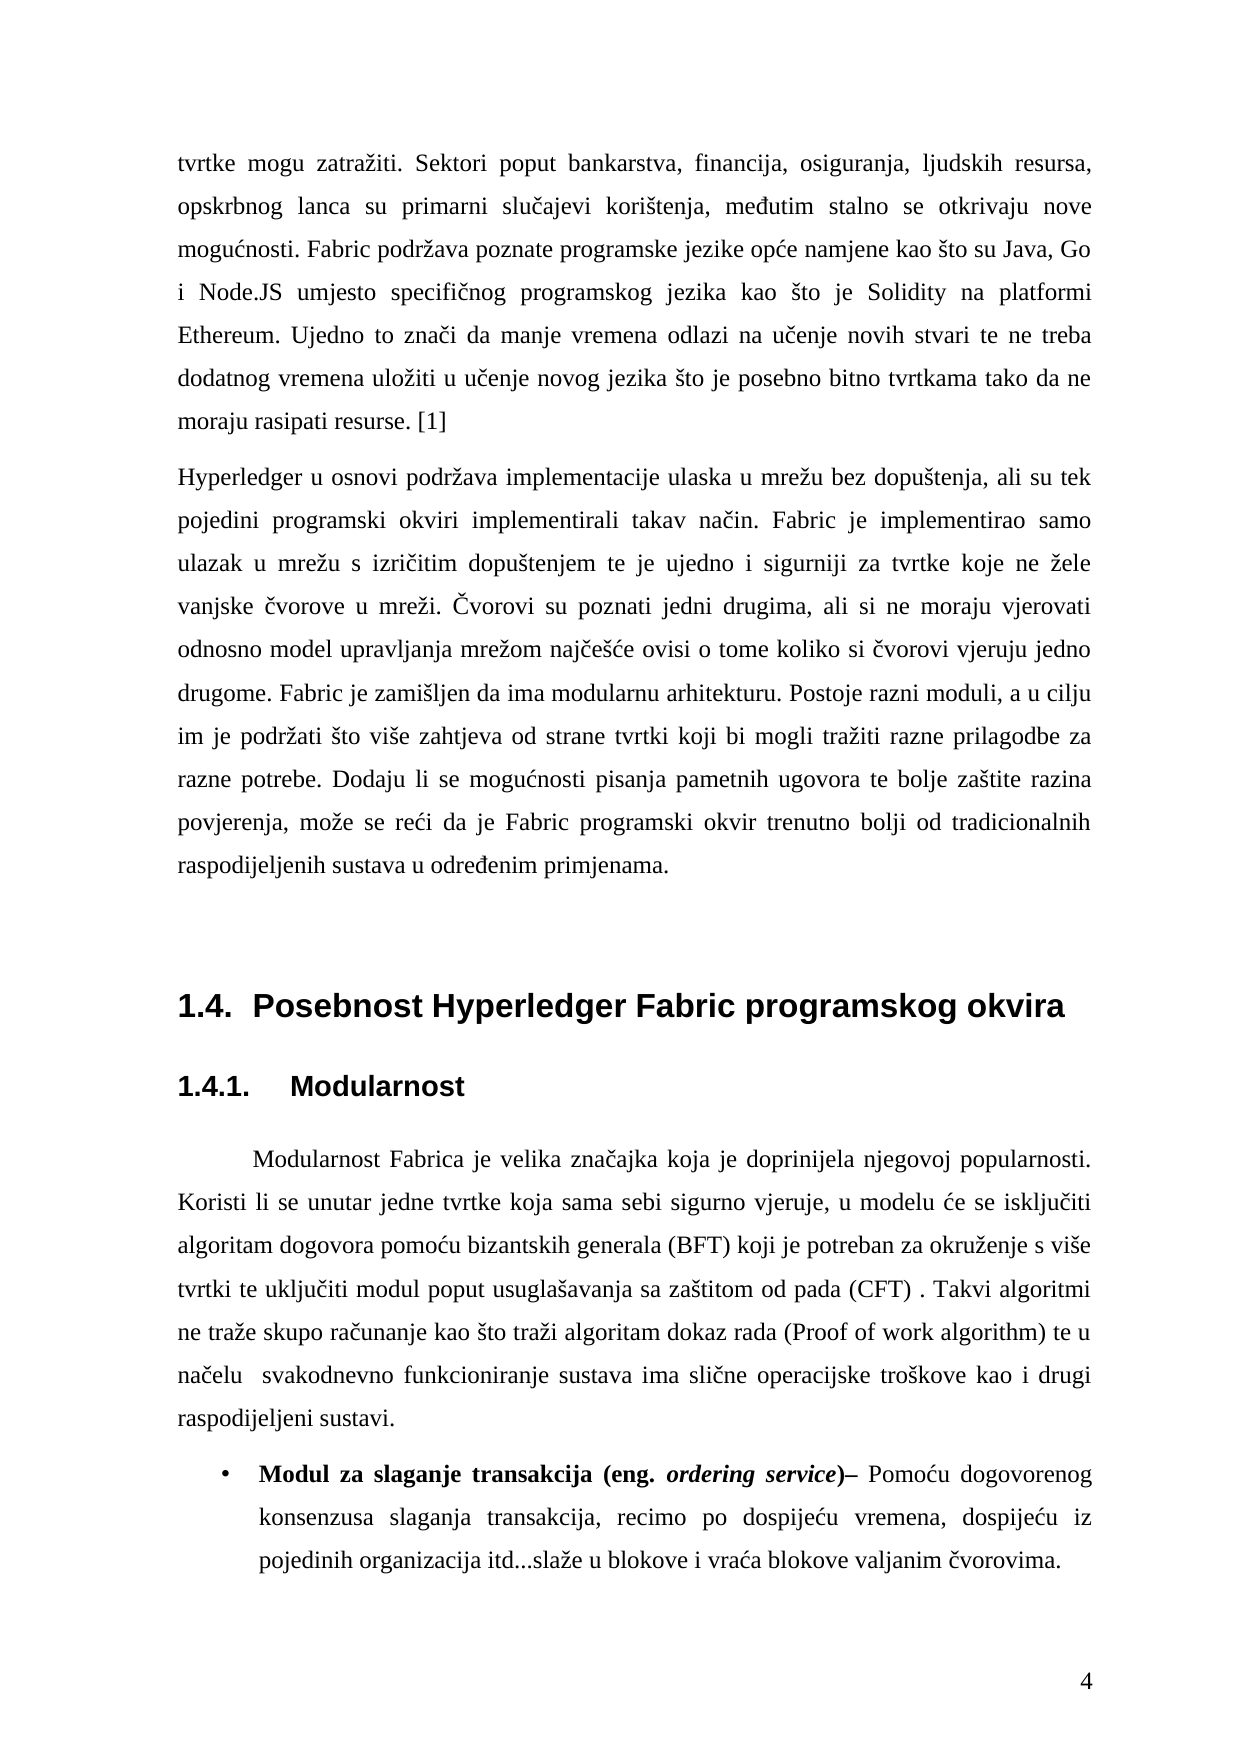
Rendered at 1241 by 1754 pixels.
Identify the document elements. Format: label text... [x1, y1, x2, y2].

list Modul za slaganje transakcija (eng. ordering service)– Pomoću dogovorenog konsenzusa slaganja transakcija, recimo po dospijeću vremena, dospijeću iz pojedinih organizacija itd...slaže u blokove i vraća blokove valjanim čvorovima. [221, 1459, 1092, 1574]
text Hyperledger u osnovi podržava implementacije ulaska u mrežu bez dopuštenja, ali su tek pojedini programski okviri implementirali takav način. Fabric je implementirao samo ulazak u mrežu s izričitim dopuštenjem te je ujedno i sigurniji za tvrtke koje ne žele vanjske čvorove u mreži. Čvorovi su poznati jedni drugima, ali si ne moraju vjerovati odnosno model upravljanja mrežom najčešće ovisi o tome koliko si čvorovi vjeruju jedno drugome. Fabric je zamišljen da ima modularnu arhitekturu. Postoje razni moduli, a u cilju im je podržati što više zahtjeva od strane tvrtki koji bi mogli tražiti razne prilagodbe za razne potrebe. Dodaju li se mogućnosti pisanja pametnih ugovora te bolje zaštite razina povjerenja, može se reći da je Fabric programski okvir trenutno bolji od tradicionalnih raspodijeljenih sustava u određenim primjenama. [177, 462, 1092, 879]
text Modularnost Fabrica je velika značajka koja je doprinijela njegovoj popularnosti. Koristi li se unutar jedne tvrtke koja sama sebi sigurno vjeruje, u modelu će se isključiti algoritam dogovora pomoću bizantskih generala (BFT) koji je potreban za okruženje s više tvrtki te uključiti modul poput usuglašavanja sa zaštitom od pada (CFT) . Takvi algoritmi ne traže skupo računanje kao što traži algoritam dokaz rada (Proof of work algorithm) te u načelu svakodnevno funkcioniranje sustava ima slične operacijske troškove kao i drugi raspodijeljeni sustavi. [177, 1144, 1092, 1432]
subtitle Posebnost Hyperledger Fabric programskog okvira [177, 986, 1092, 1025]
text tvrtke mogu zatražiti. Sektori poput bankarstva, financija, osiguranja, ljudskih resursa, opskrbnog lanca su primarni slučajevi korištenja, međutim stalno se otkrivaju nove mogućnosti. Fabric podržava poznate programske jezike opće namjene kao što su Java, Go i Node.JS umjesto specifičnog programskog jezika kao što je Solidity na platformi Ethereum. Ujedno to znači da manje vremena odlazi na učenje novih stvari te ne treba dodatnog vremena uložiti u učenje novog jezika što je posebno bitno tvrtkama tako da ne moraju rasipati resurse. [1] [177, 148, 1092, 435]
subtitle Modularnost [177, 1069, 1092, 1103]
